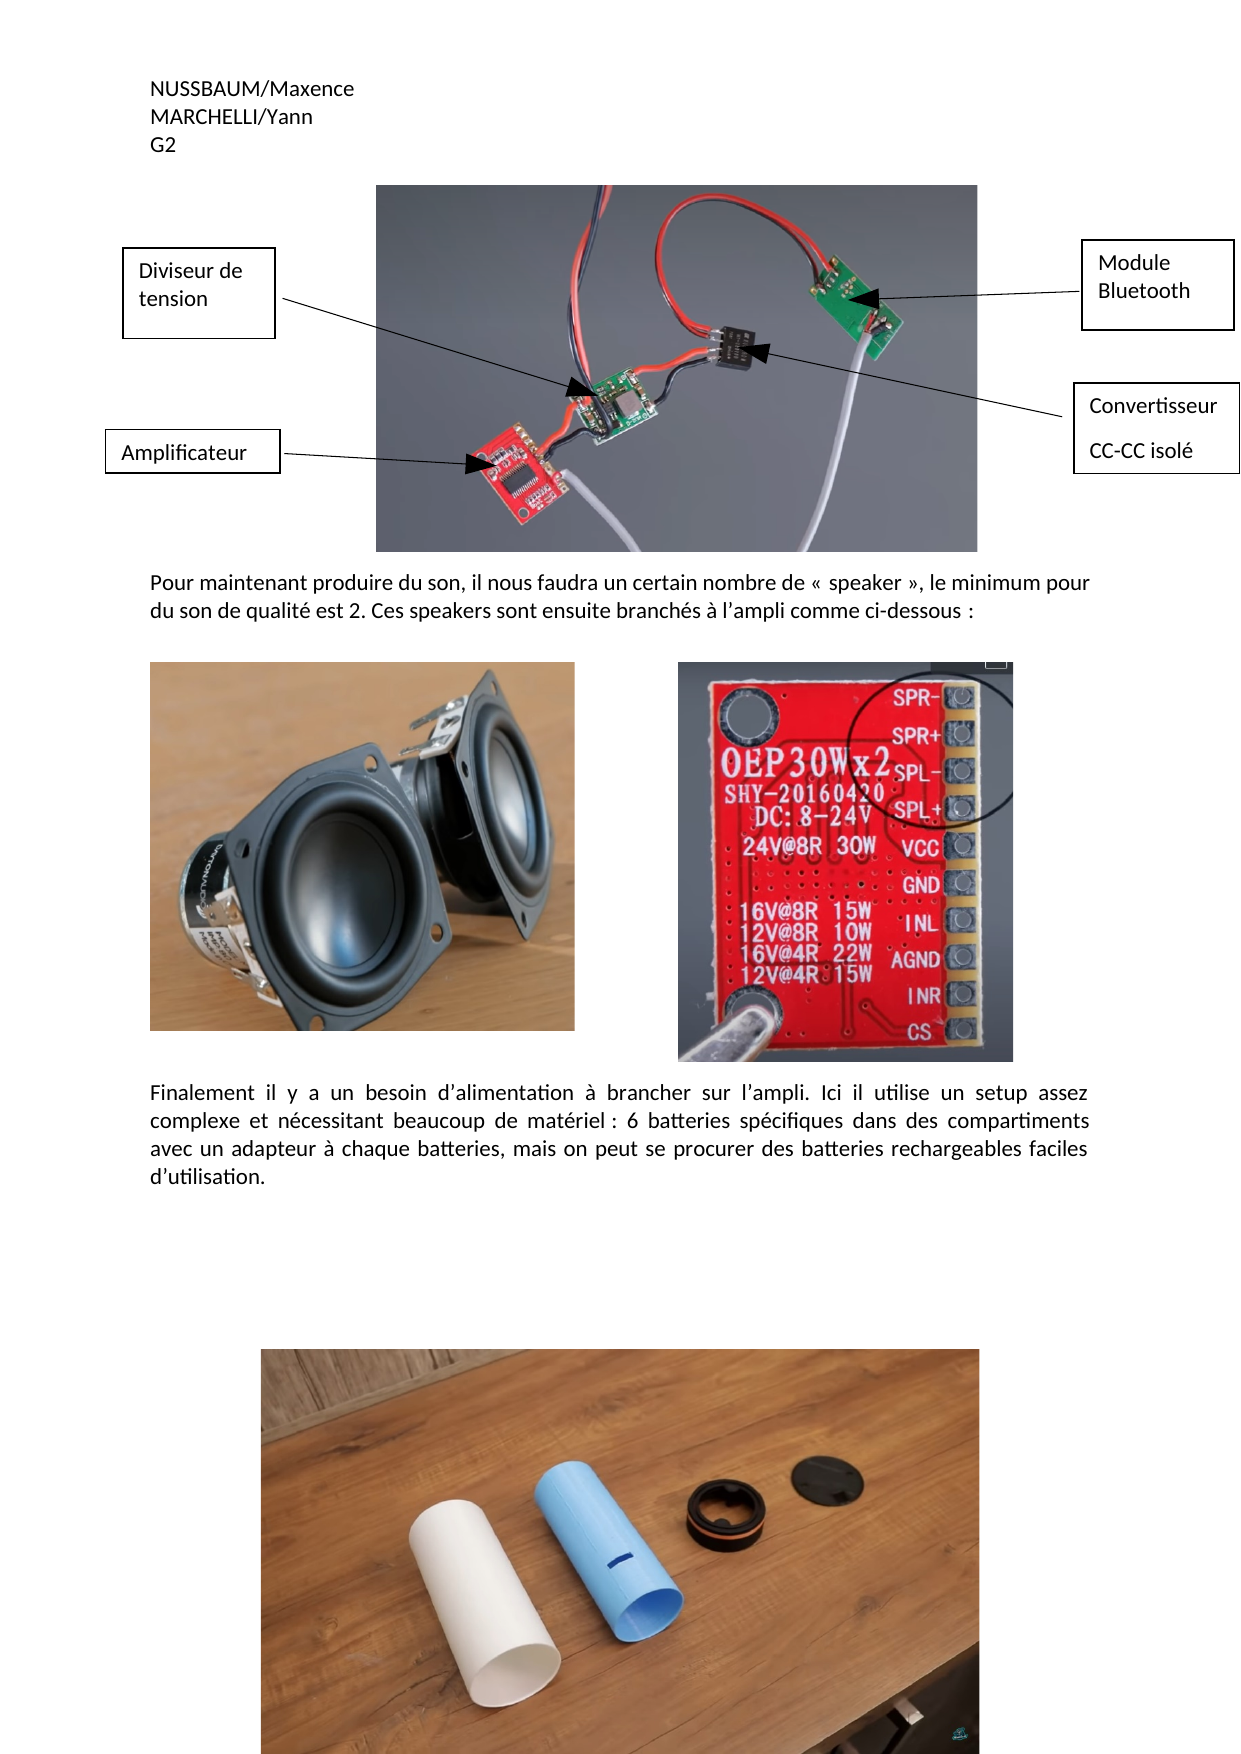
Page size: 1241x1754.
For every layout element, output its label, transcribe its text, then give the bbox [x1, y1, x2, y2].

text Pour maintenant produire du son, il nous faudra un certain nombre de « speaker », le minimum pour du son de qualité est 2. Ces speakers sont ensuite branchés à l’ampli comme ci-dessous : [150, 568, 1090, 624]
text Seconde vidéo (enceinte à LED automatiques) : https://www.youtube.com/watch?v=1OJoiNJPXgE [980, 1386, 1090, 1457]
text Module Bluetooth [1098, 248, 1218, 304]
text Seconde vidéo (enceinte à LED automatiques) : https://www.youtube.com/watch?v=1OJoiNJPXgE [150, 1386, 260, 1457]
text Convertisseur [1089, 391, 1223, 419]
text Diviseur de tension [139, 256, 259, 312]
text CC-CC isolé [1089, 436, 1223, 464]
text Amplificateur [121, 438, 264, 465]
text Finalement il y a un besoin d’alimentation à brancher sur l’ampli. Ici il utilise un setup assez complexe et nécessitant beaucoup de matériel : 6 batteries spécifiques dans des compartiments avec un adapteur à chaque batteries, mais on peut se procurer des batteries rechargeables faciles d’utilisation. [150, 1078, 1090, 1190]
